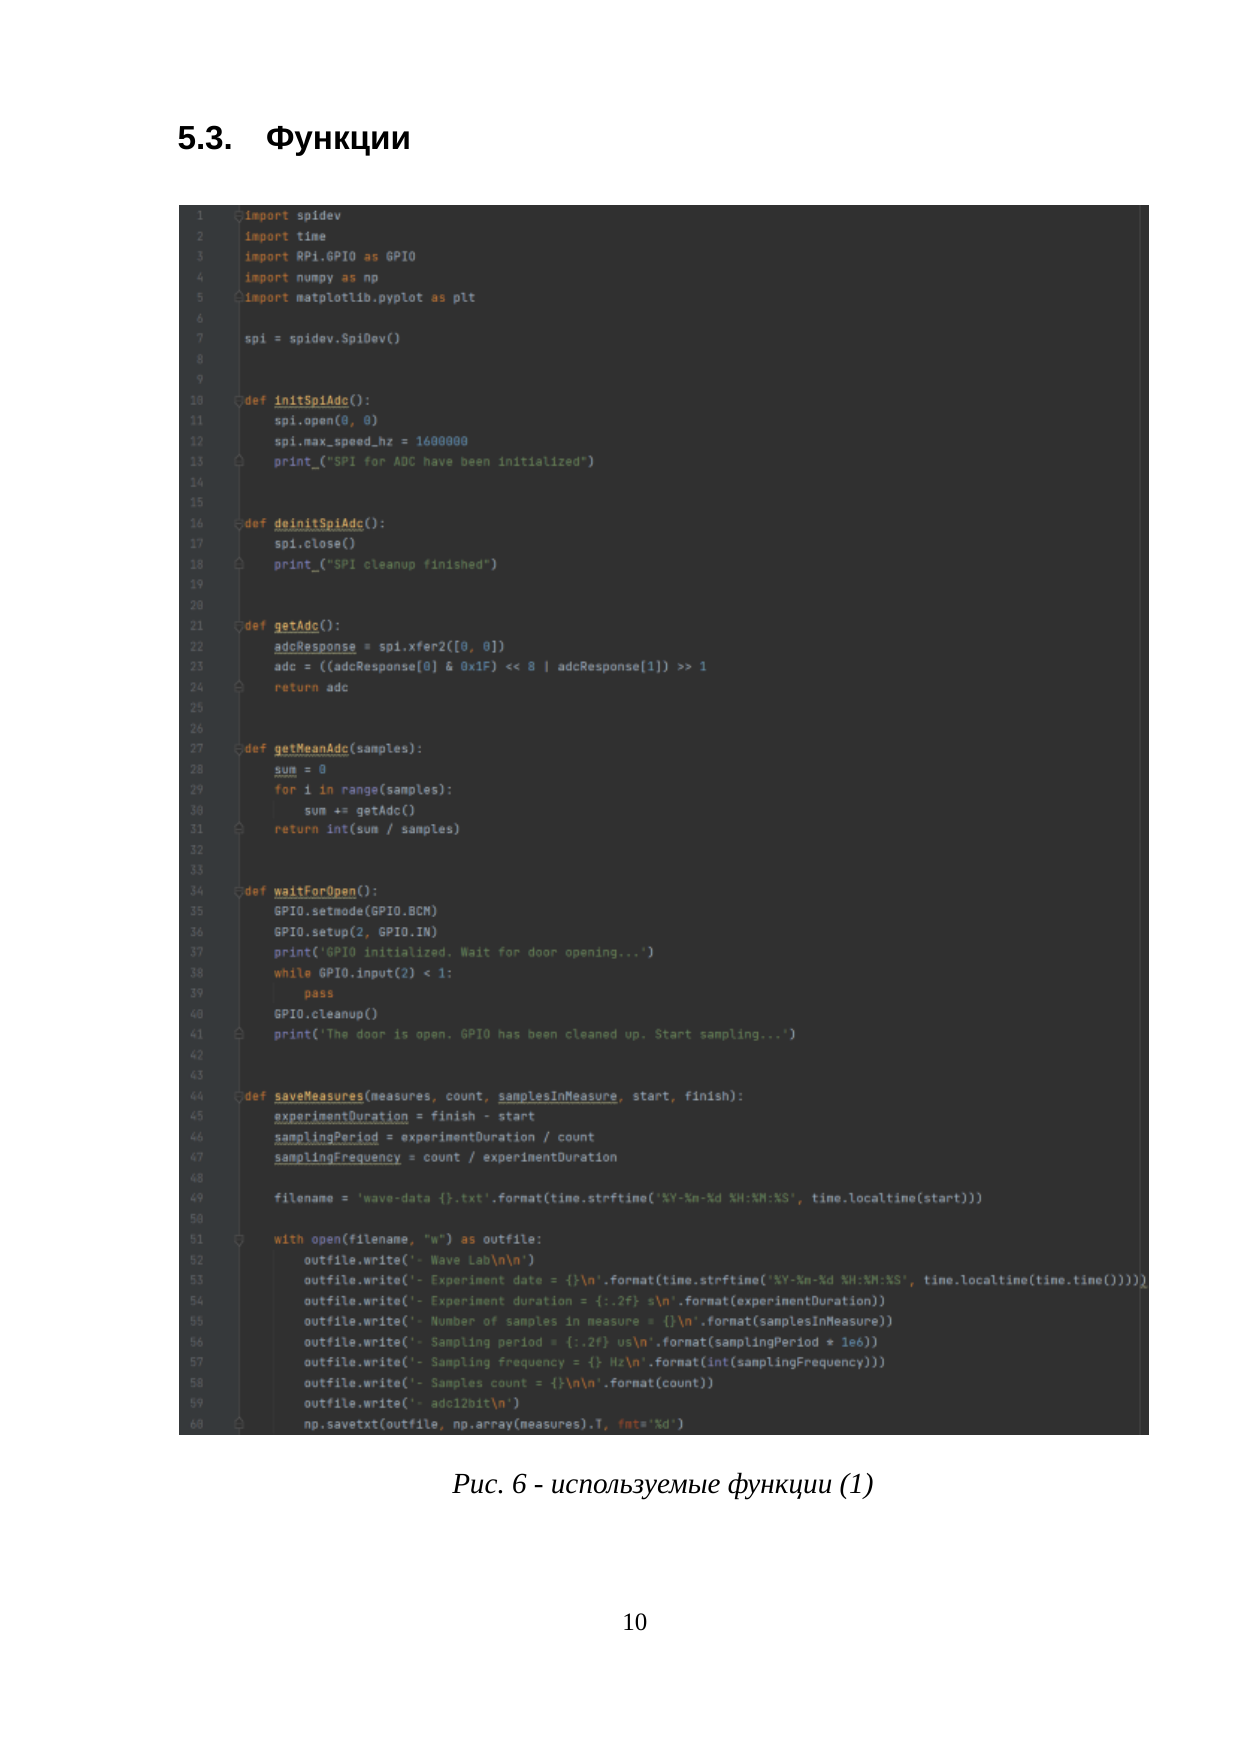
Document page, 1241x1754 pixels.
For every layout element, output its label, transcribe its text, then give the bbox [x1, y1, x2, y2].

text Рис. 6 - используемые функции (1) [118, 1466, 1151, 1499]
subtitle Функции [118, 118, 1151, 157]
picture [179, 205, 1149, 1435]
